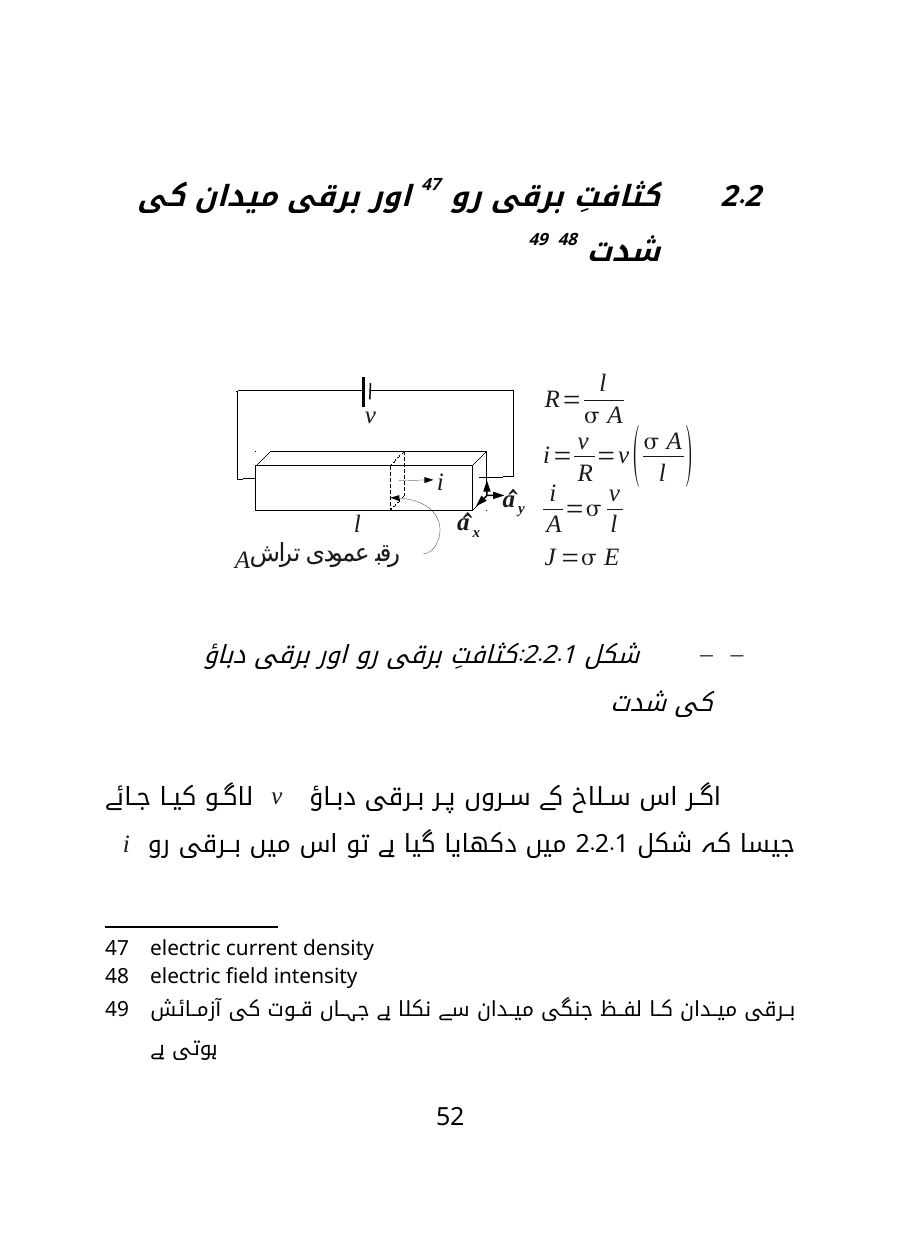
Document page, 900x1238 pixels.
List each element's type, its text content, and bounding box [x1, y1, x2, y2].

list electric field intensity [105, 961, 795, 989]
list برقی میدان کا لفظ جنگی میدان سے نکلا ہے جہاں قوت کی آزمائش ہوتی ہے [105, 989, 795, 1068]
subtitle کثافتِ برقی رو اور برقی میدان کی شدت [105, 168, 720, 279]
text اگر اس سلاخ کے سروں پر برقی دباؤ لاگو کیا جائے جیسا کہ شکل 22 میں دکھایا گیا ہے تو اس میں برقی روہو گا جس کی مقدار اُوہم کے قانون سے یوں حاصل ہوتی ہے [105, 773, 795, 868]
list electric current density [105, 933, 795, 961]
list شکل 22:کثافتِ برقی رو اور برقی دباؤ کی شدت [169, 304, 731, 726]
